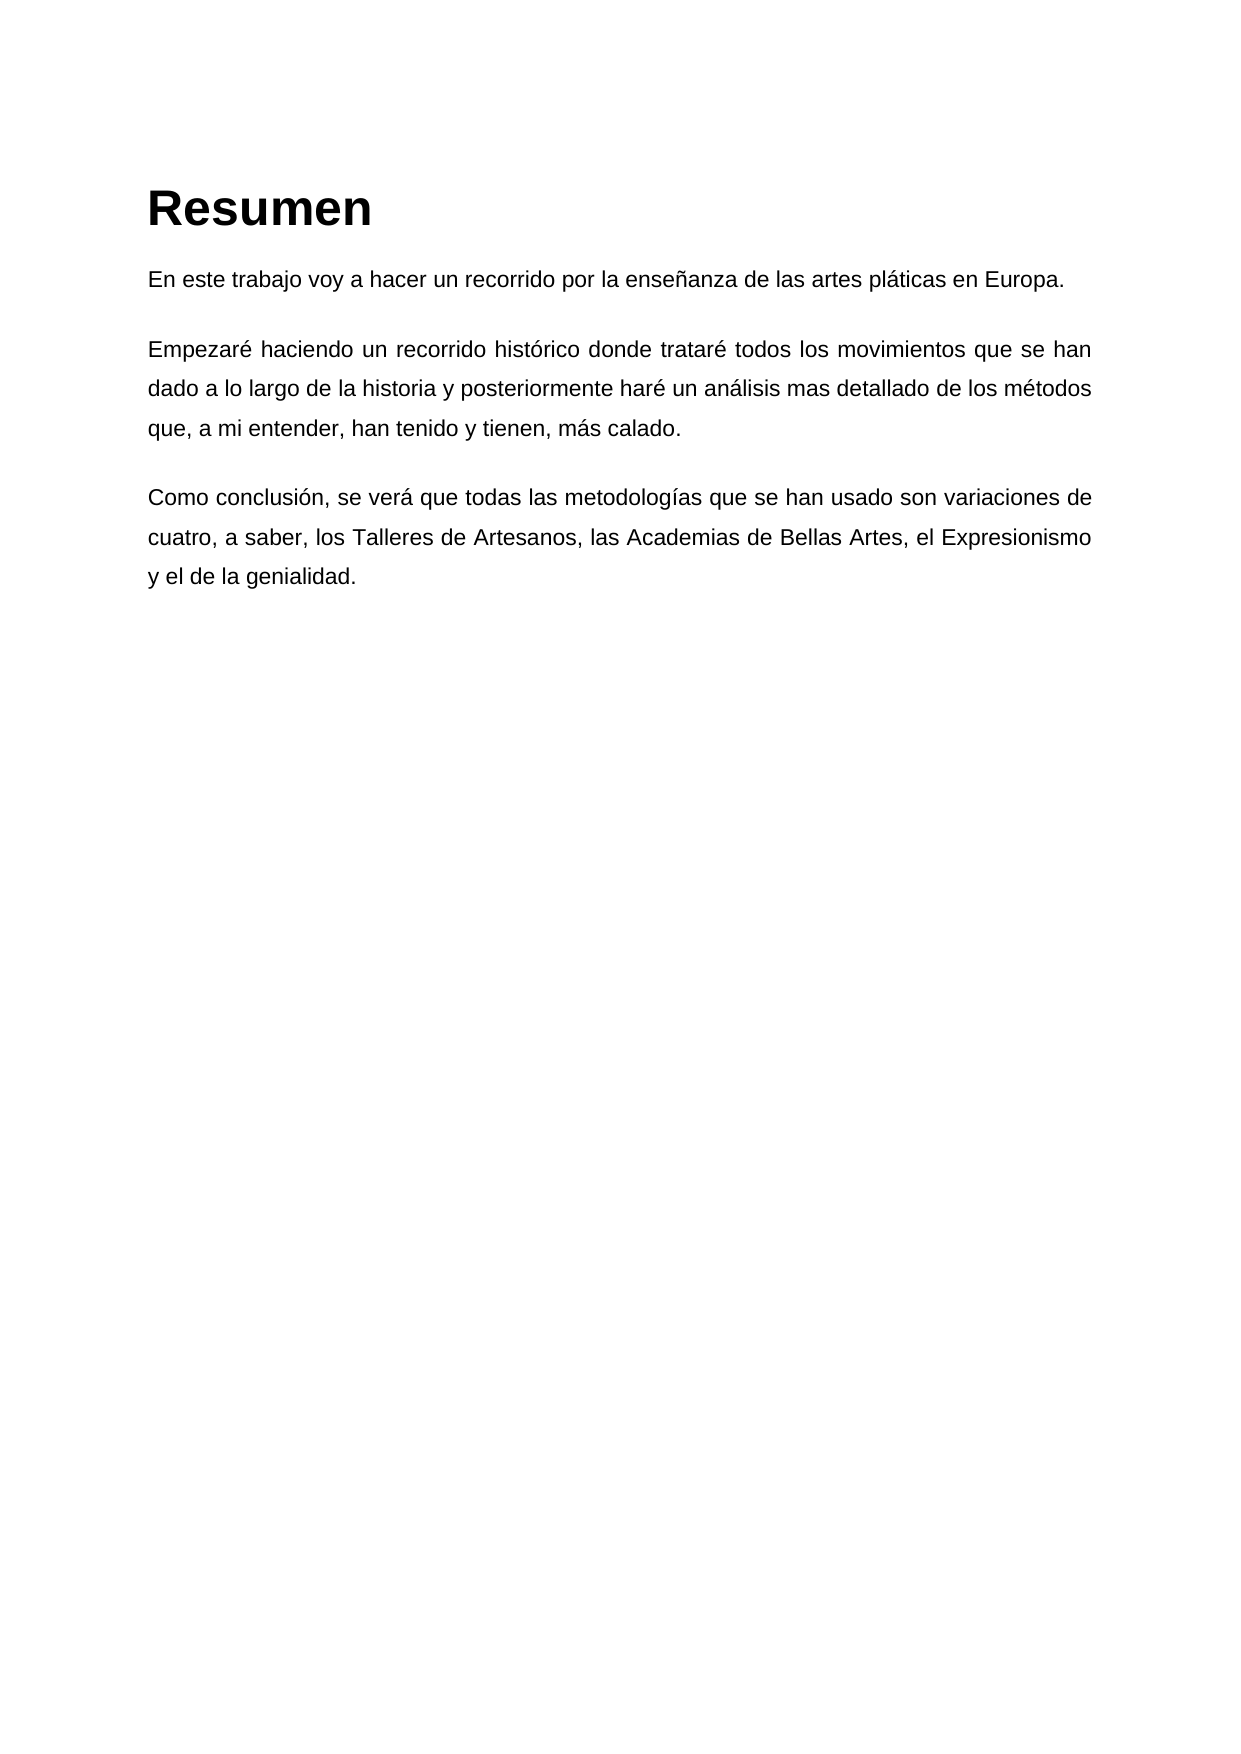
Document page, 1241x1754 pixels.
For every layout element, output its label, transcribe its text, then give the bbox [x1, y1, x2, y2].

text Empezaré haciendo un recorrido histórico donde trataré todos los movimientos que se han dado a lo largo de la historia y posteriormente haré un análisis mas detallado de los métodos que, a mi entender, han tenido y tienen, más calado. [148, 336, 1093, 441]
text En este trabajo voy a hacer un recorrido por la enseñanza de las artes pláticas en Europa. [148, 266, 1093, 292]
subtitle Resumen [148, 178, 1093, 236]
text Como conclusión, se verá que todas las metodologías que se han usado son variaciones de cuatro, a saber, los Talleres de Artesanos, las Academias de Bellas Artes, el Expresionismo y el de la genialidad. [148, 484, 1093, 589]
